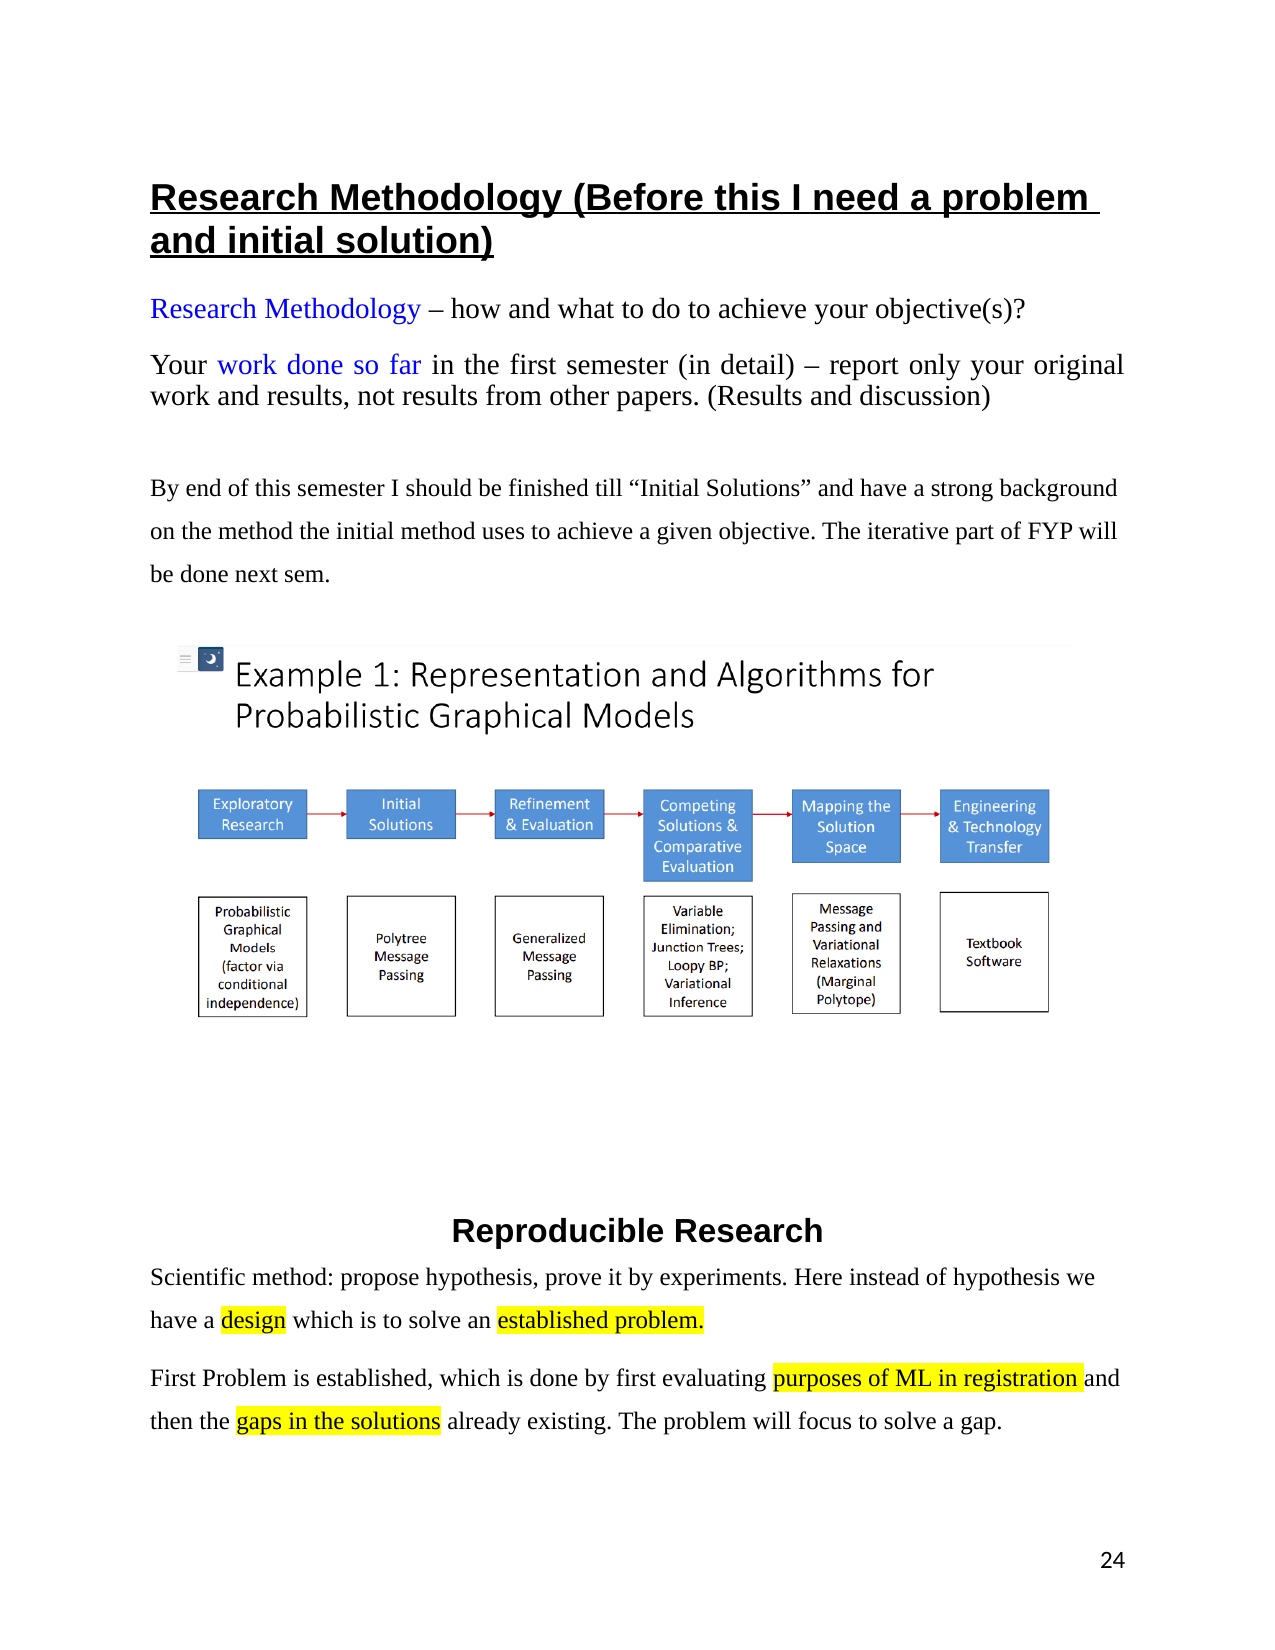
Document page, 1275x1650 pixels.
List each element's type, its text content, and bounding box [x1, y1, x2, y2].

text By end of this semester I should be finished till “Initial Solutions” and have a strong background on the method the initial method uses to achieve a given objective. The iterative part of FYP will be done next sem. [150, 473, 1125, 588]
title Research Methodology – how and what to do to achieve your objective(s)? [150, 294, 1125, 325]
text Scientific method: propose hypothesis, prove it by experiments. Here instead of hypothesis we have a design which is to solve an established problem. [150, 1262, 1125, 1334]
subtitle Research Methodology (Before this I need a problem and initial solution) [150, 175, 1125, 261]
picture [1054, 1004, 1073, 1053]
text First Problem is established, which is done by first evaluating purposes of ML in registration and then the gaps in the solutions already existing. The problem will focus to solve a gap. [150, 1363, 1125, 1435]
subtitle Reproducible Research [150, 1211, 1125, 1250]
title Your work done so far in the first semester (in detail) – report only your original work and results, not results from other papers. (Results and discussion) [150, 350, 1125, 411]
